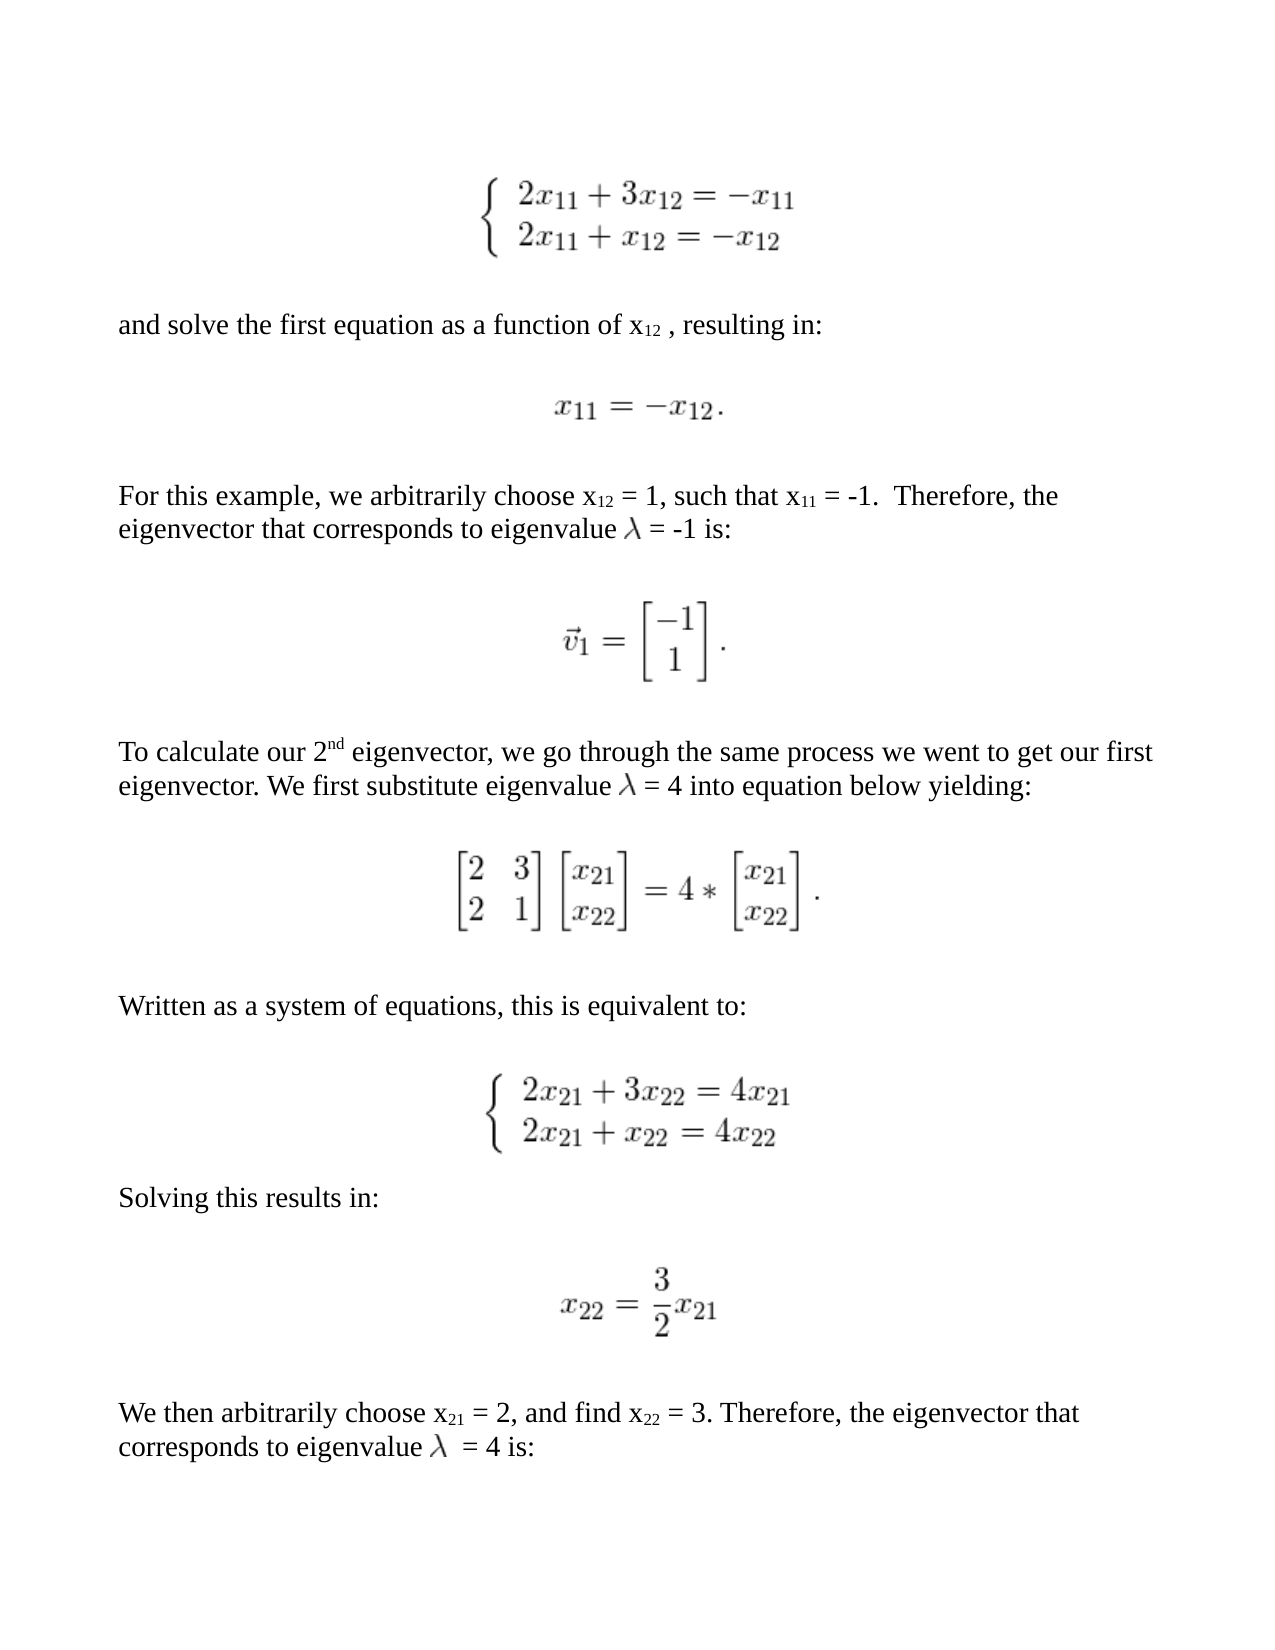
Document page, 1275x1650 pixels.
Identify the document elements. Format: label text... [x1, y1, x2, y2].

picture [531, 578, 744, 701]
text and solve the first equation as a function of x12 , resulting in: [118, 307, 1157, 341]
picture [460, 1055, 815, 1181]
picture [457, 151, 818, 274]
picture [624, 517, 642, 539]
text Solving this results in: [118, 1056, 1157, 1214]
text We then arbitrarily choose x21 = 2, and find x22 = 3. Therefore, the eigenvector that corresponds to eigenvalue = 4 is: [118, 1395, 1157, 1462]
text To calculate our 2nd eigenvector, we go through the same process we went to get our first eigenvector. We first substitute eigenvalue = 4 into equation below yielding: [118, 734, 1157, 801]
picture [619, 773, 637, 795]
picture [532, 374, 743, 445]
picture [430, 1434, 448, 1457]
picture [535, 1247, 740, 1362]
text For this example, we arbitrarily choose x12 = 1, such that x11 = -1. Therefore, the eigenvector that corresponds to eigenvalue = -1 is: [118, 478, 1157, 545]
text Written as a system of equations, this is equivalent to: [118, 988, 1157, 1022]
picture [434, 834, 841, 955]
